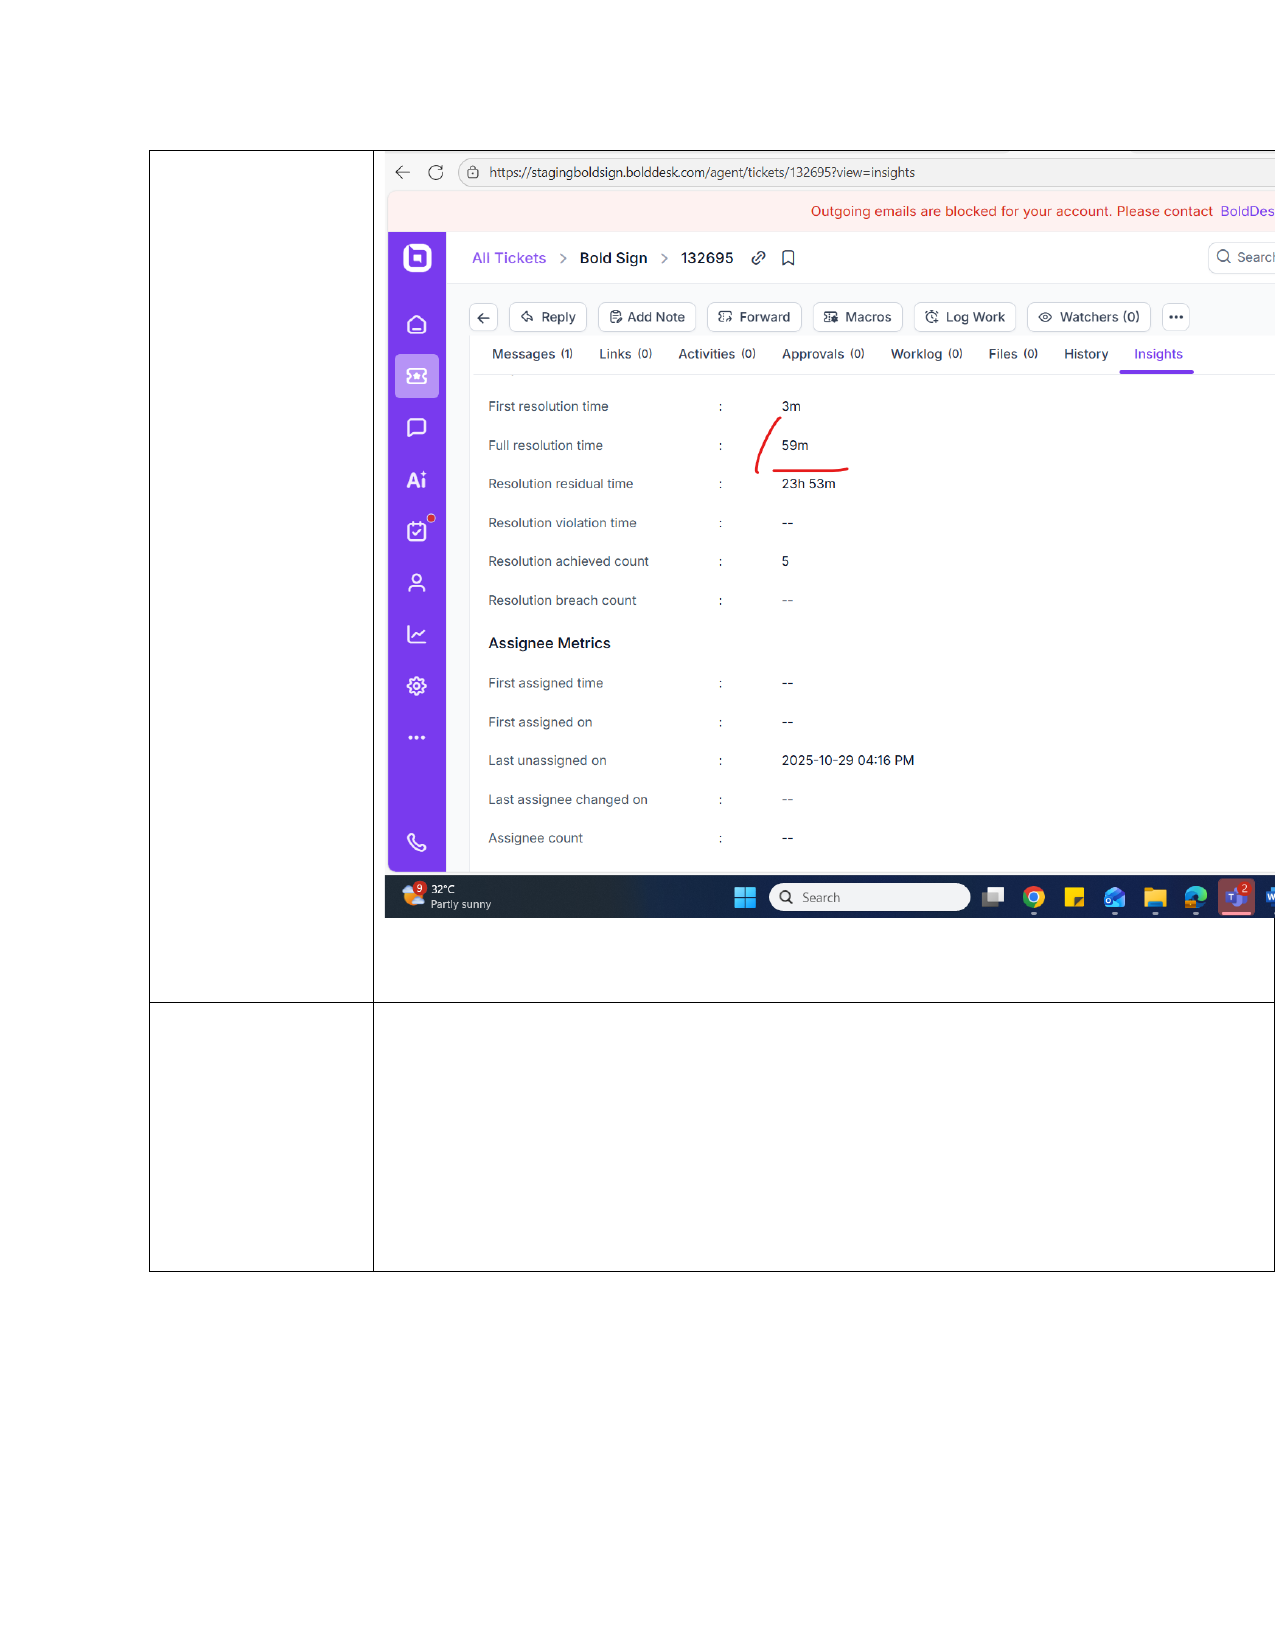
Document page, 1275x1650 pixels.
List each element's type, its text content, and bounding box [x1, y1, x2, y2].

table_cell Time before : After update – Time updated correctly: [374, 151, 1274, 1002]
table_cell [150, 1003, 373, 1271]
table_cell Ensure the case by changing the timezone and verify correct time is updated in the field. [150, 151, 373, 1002]
table_cell [374, 1003, 1274, 1271]
